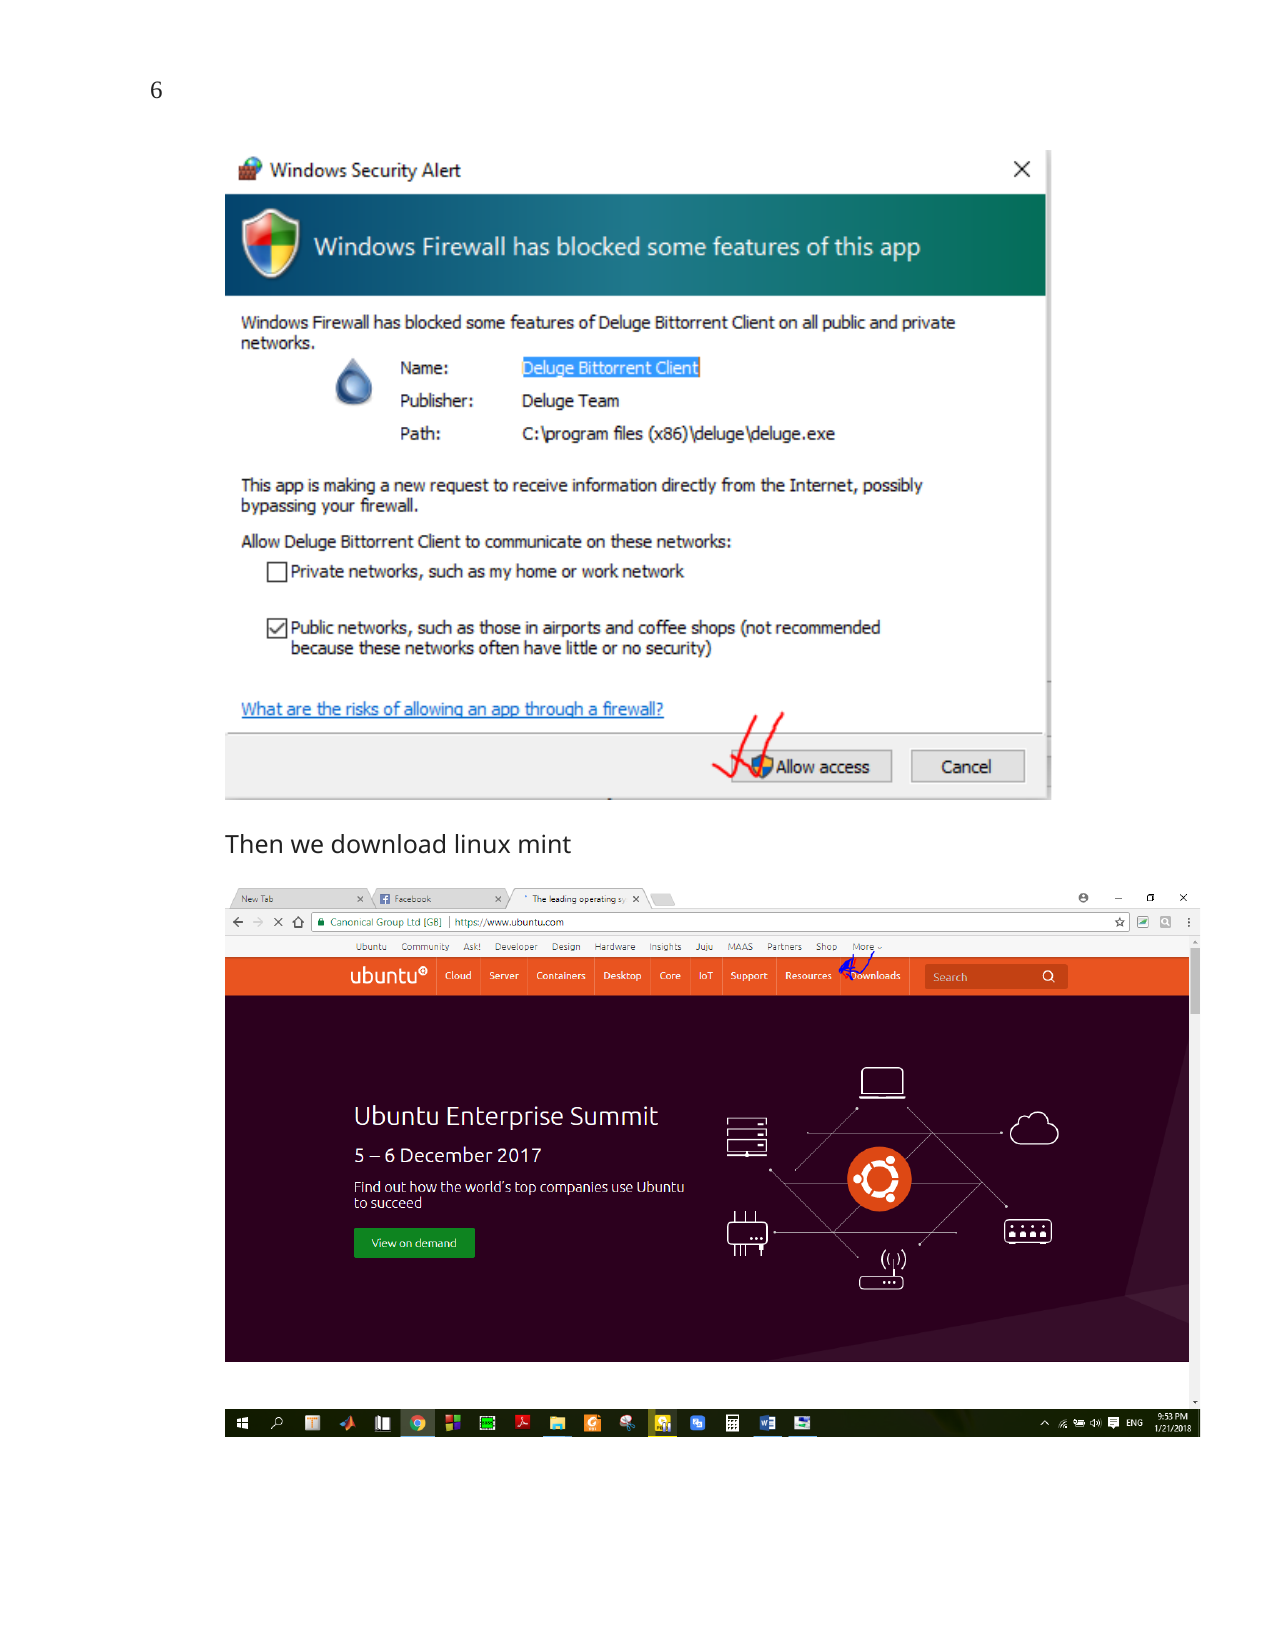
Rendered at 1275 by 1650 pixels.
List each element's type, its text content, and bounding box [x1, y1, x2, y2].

list Then we download linux mint [225, 827, 1125, 861]
